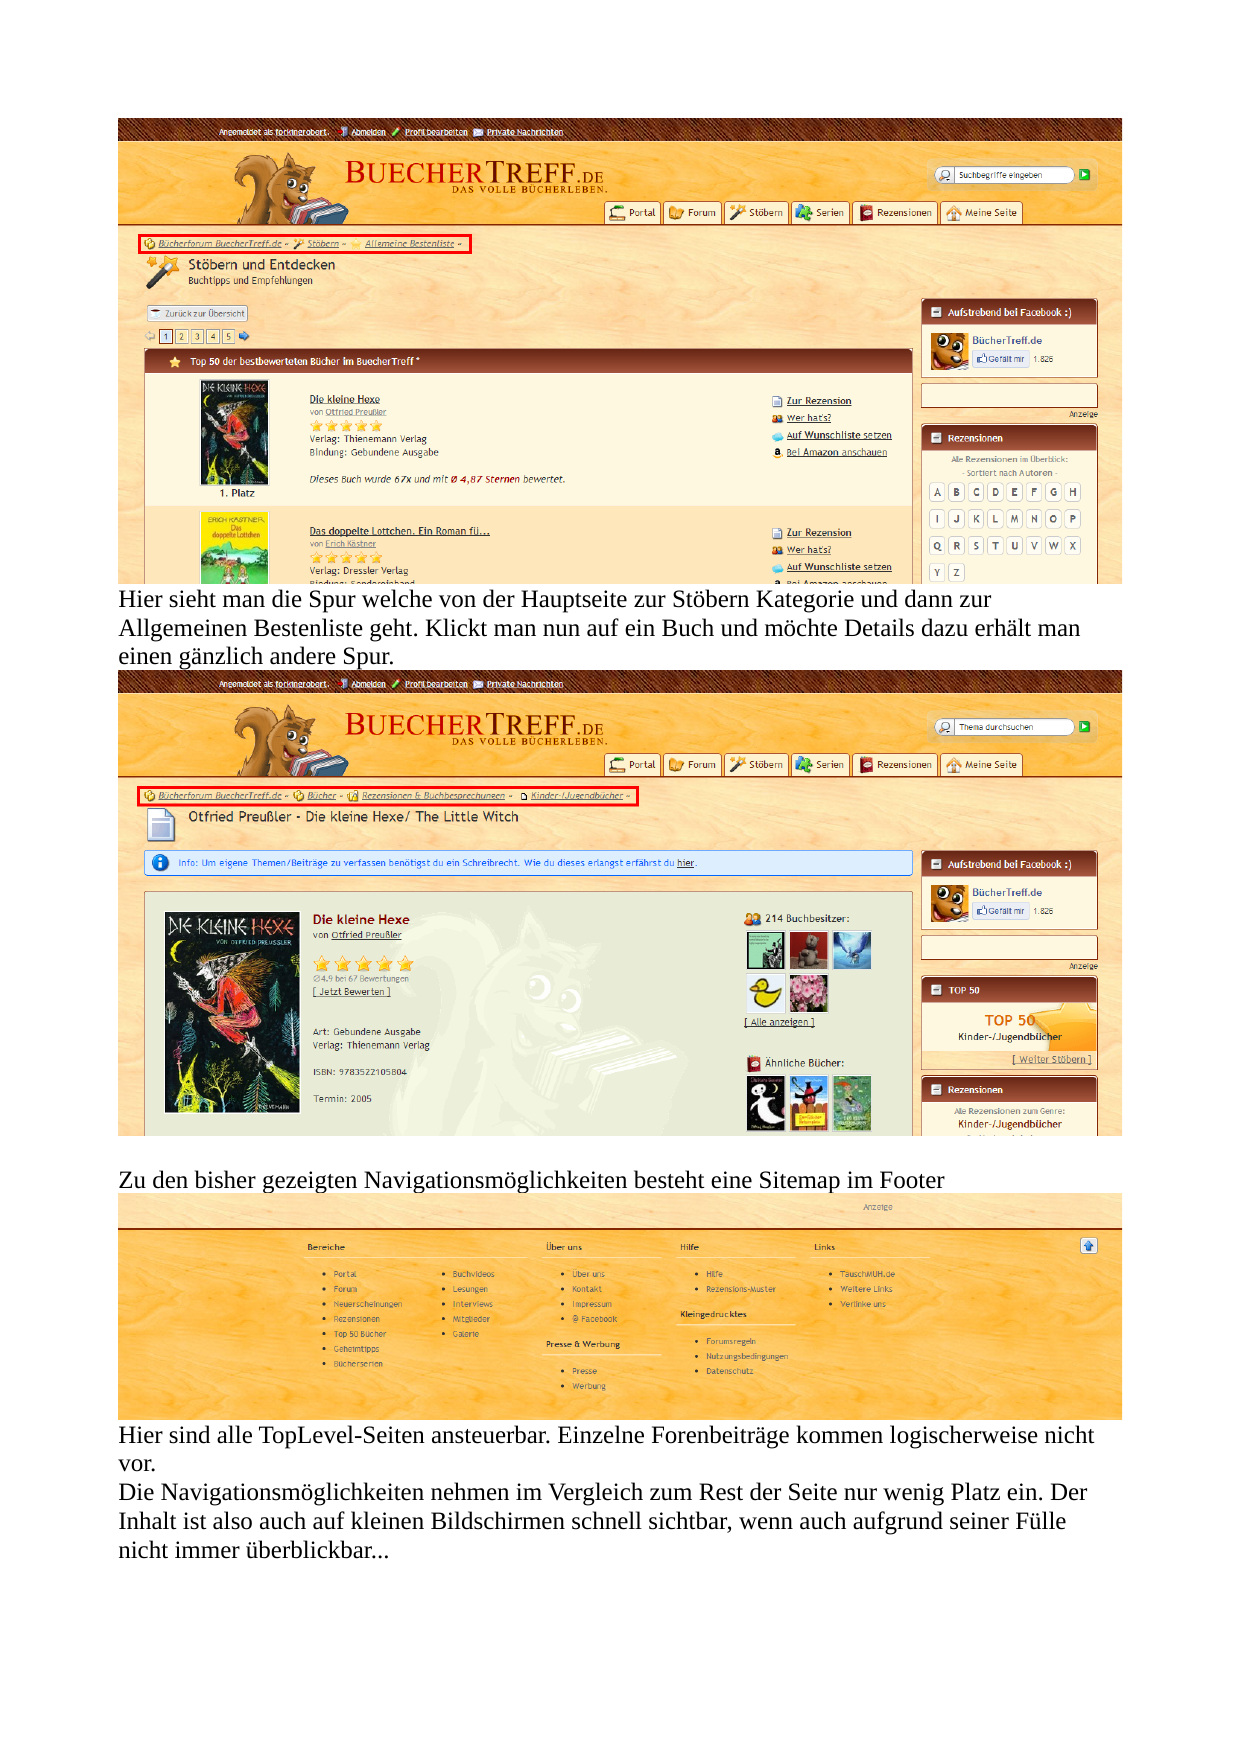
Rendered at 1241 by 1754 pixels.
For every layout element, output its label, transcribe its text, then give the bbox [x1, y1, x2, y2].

text Hier sind alle TopLevel-Seiten ansteuerbar. Einzelne Forenbeiträge kommen logischerweise nicht vor. [118, 1420, 1122, 1477]
picture [118, 118, 1123, 584]
text Hier sieht man die Spur welche von der Hauptseite zur Stöbern Kategorie und dann zur Allgemeinen Bestenliste geht. Klickt man nun auf ein Buch und möchte Details dazu erhält man einen gänzlich andere Spur. [118, 584, 1122, 670]
text Zu den bisher gezeigten Navigationsmöglichkeiten besteht eine Sitemap im Footer [118, 1165, 1122, 1193]
text Die Navigationsmöglichkeiten nehmen im Vergleich zum Rest der Seite nur wenig Platz ein. Der Inhalt ist also auch auf kleinen Bildschirmen schnell sichtbar, wenn auch aufgrund seiner Fülle nicht immer überblickbar... [118, 1477, 1122, 1563]
picture [118, 670, 1123, 1136]
picture [118, 1193, 1123, 1420]
